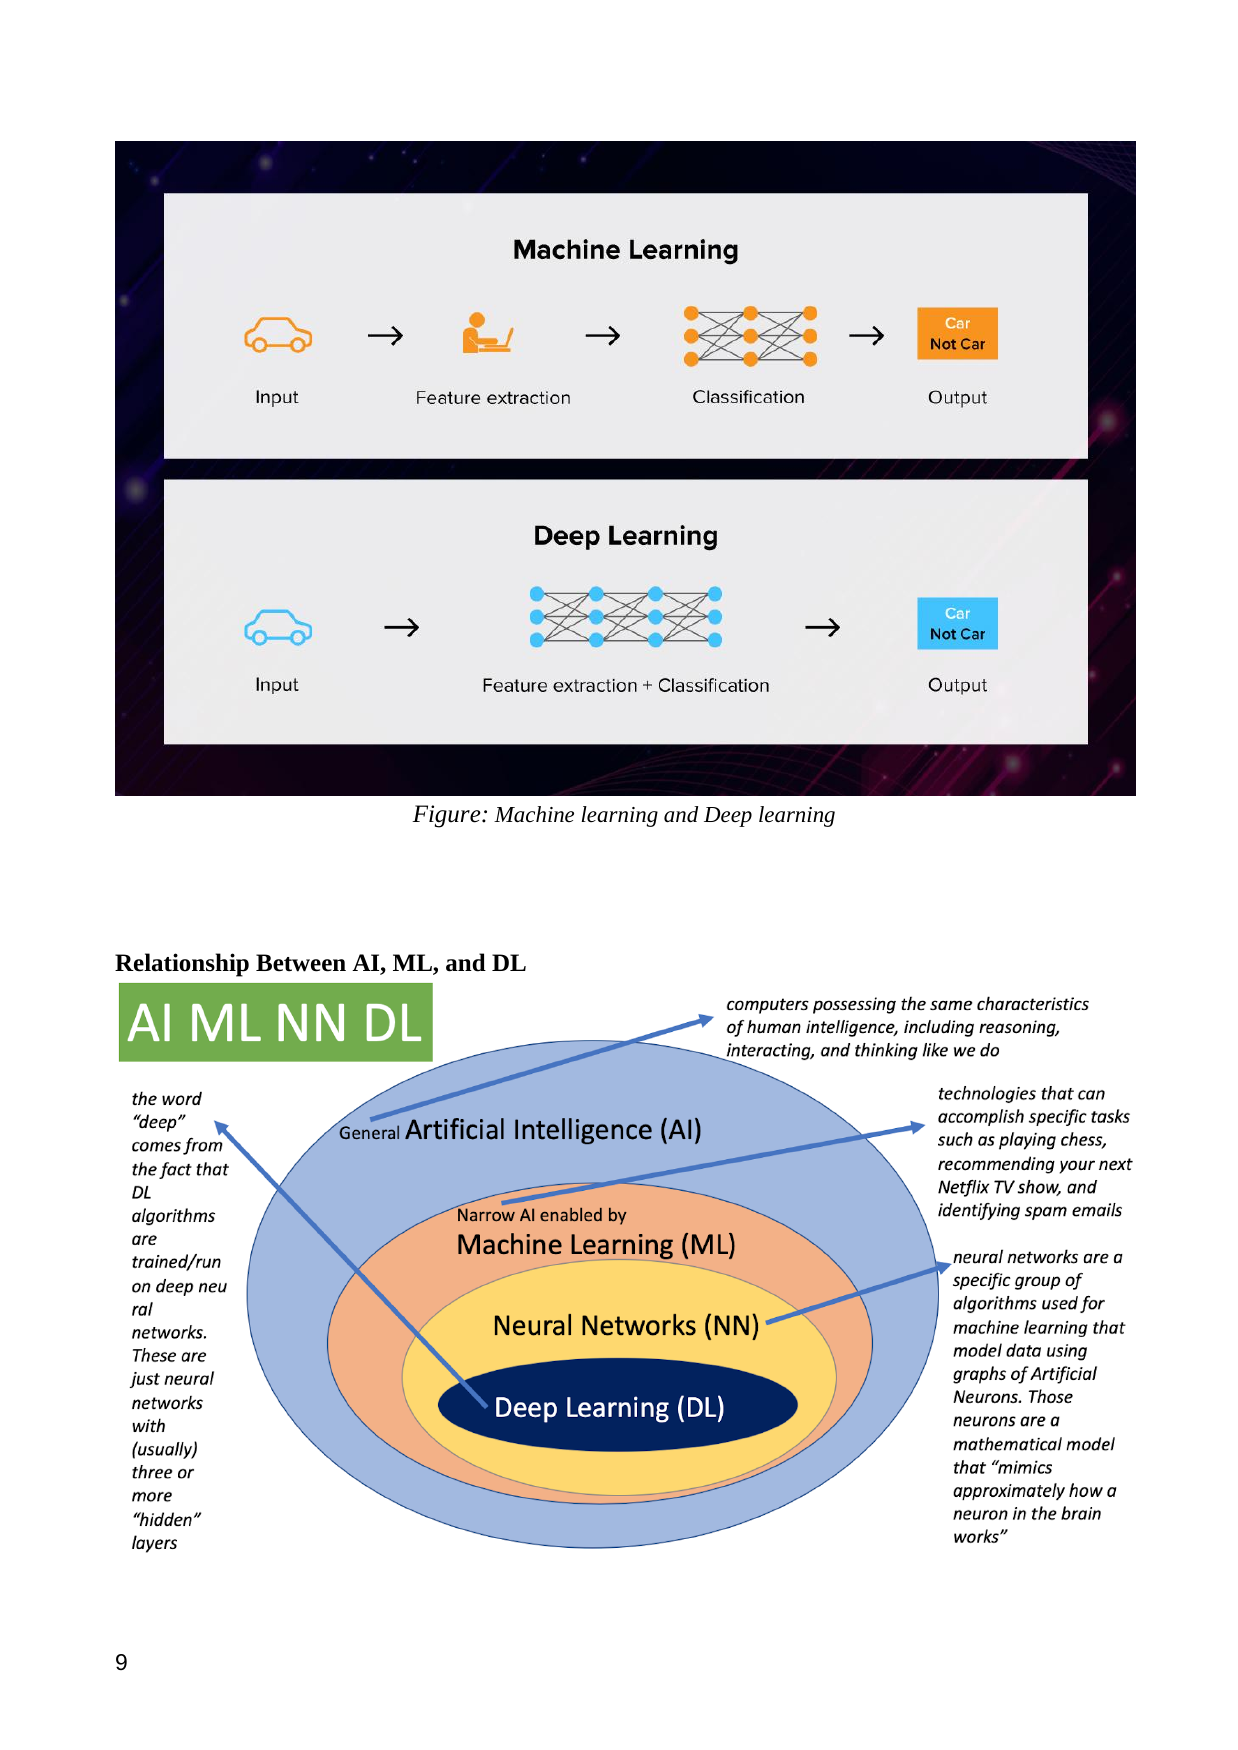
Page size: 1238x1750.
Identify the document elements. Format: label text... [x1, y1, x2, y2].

picture [115, 141, 1136, 796]
picture [115, 981, 1136, 1559]
text Figure: Machine learning and Deep learning [115, 799, 1133, 828]
subtitle Relationship Between AI, ML, and DL [115, 948, 1133, 977]
